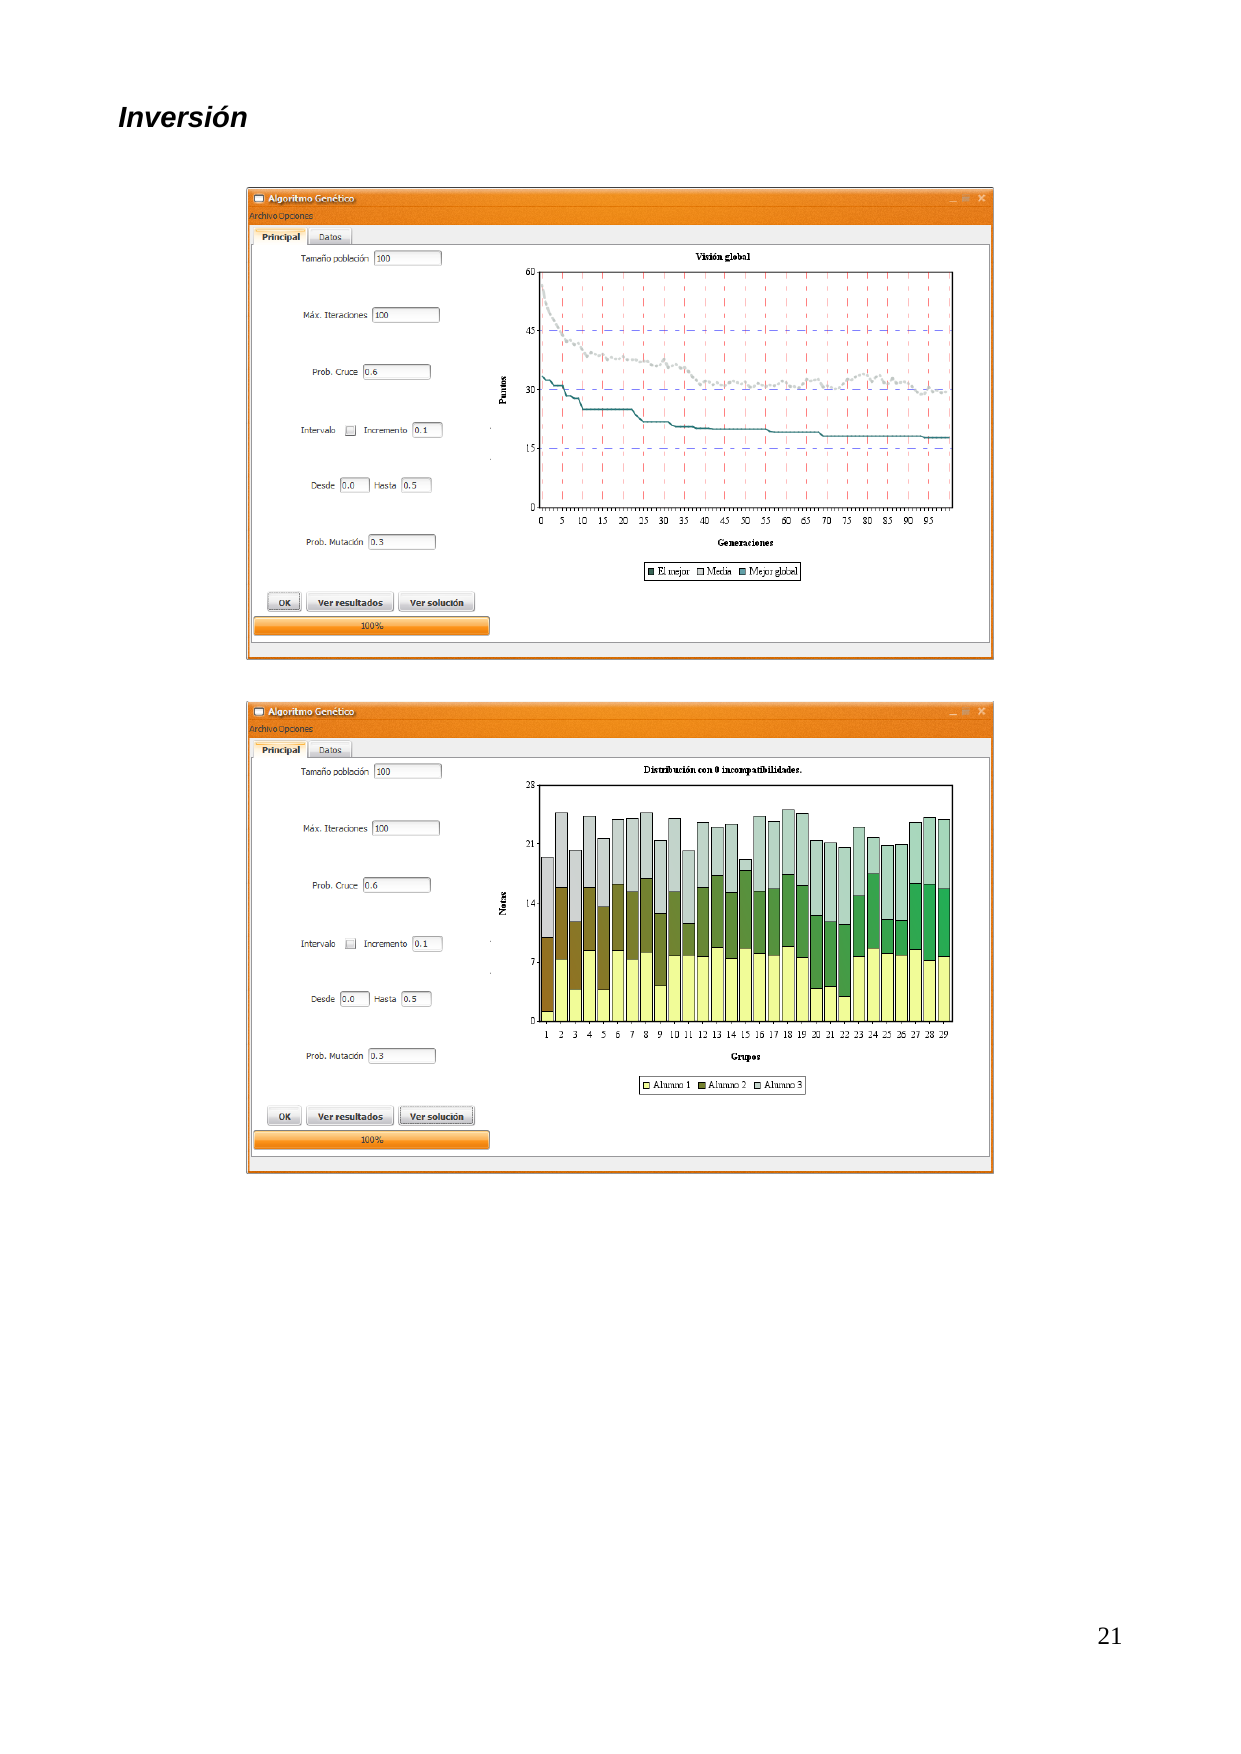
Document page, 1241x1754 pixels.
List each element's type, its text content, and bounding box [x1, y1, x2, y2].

subtitle Inversión [118, 100, 1122, 133]
